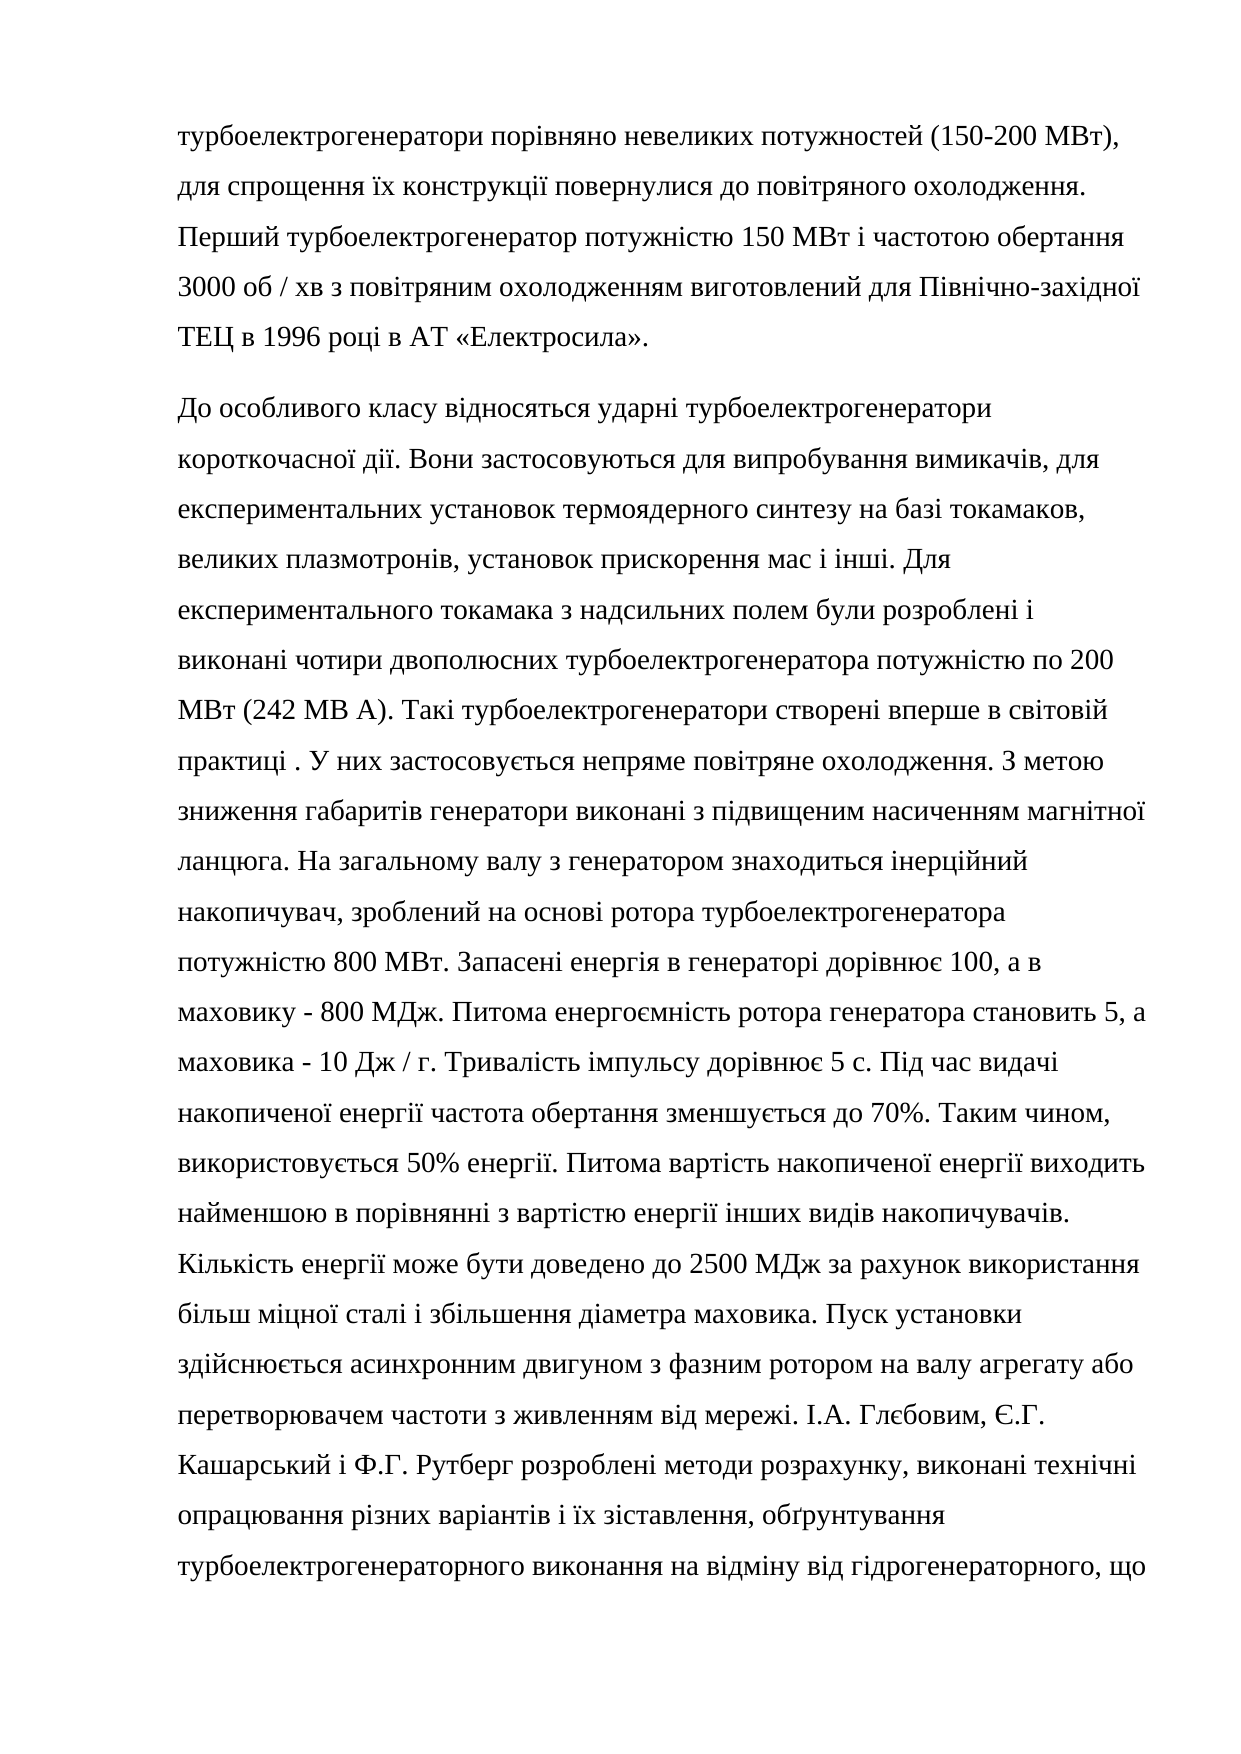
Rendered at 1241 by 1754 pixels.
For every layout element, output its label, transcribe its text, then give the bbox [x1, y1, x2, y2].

text До особливого класу відносяться ударні турбоелектрогенератори короткочасної дії. Вони застосовуються для випробування вимикачів, для експериментальних установок термоядерного синтезу на базі токамаков, великих плазмотронів, установок прискорення мас і інші. Для експериментального токамака з надсильних полем були розроблені і виконані чотири двополюсних турбоелектрогенератора потужністю по 200 МВт (242 MB А). Такі турбоелектрогенератори створені вперше в світовій практиці . У них застосовується непряме повітряне охолодження. З метою зниження габаритів генератори виконані з підвищеним насиченням магнітної ланцюга. На загальному валу з генератором знаходиться інерційний накопичувач, зроблений на основі ротора турбоелектрогенератора потужністю 800 МВт. Запасені енергія в генераторі дорівнює 100, а в маховику - 800 МДж. Питома енергоємність ротора генератора становить 5, а маховика - 10 Дж / г. Тривалість імпульсу дорівнює 5 с. Під час видачі накопиченої енергії частота обертання зменшується до 70%. Таким чином, використовується 50% енергії. Питома вартість накопиченої енергії виходить найменшою в порівнянні з вартістю енергії інших видів накопичувачів. Кількість енергії може бути доведено до 2500 МДж за рахунок використання більш міцної сталі і збільшення діаметра маховика. Пуск установки здійснюється асинхронним двигуном з фазним ротором на валу агрегату або перетворювачем частоти з живленням від мережі. І.А. Глєбовим, Є.Г. Кашарський і Ф.Г. Рутберг розроблені методи розрахунку, виконані технічні опрацювання різних варіантів і їх зіставлення, обґрунтування турбоелектрогенераторного виконання на відміну від гідрогенераторного, що [177, 391, 1152, 1581]
text турбоелектрогенератори порівняно невеликих потужностей (150-200 МВт), для спрощення їх конструкції повернулися до повітряного охолодження. Перший турбоелектрогенератор потужністю 150 МВт і частотою обертання 3000 об / хв з повітряним охолодженням виготовлений для Північно-західної ТЕЦ в 1996 році в АТ «Електросила». [177, 118, 1152, 353]
